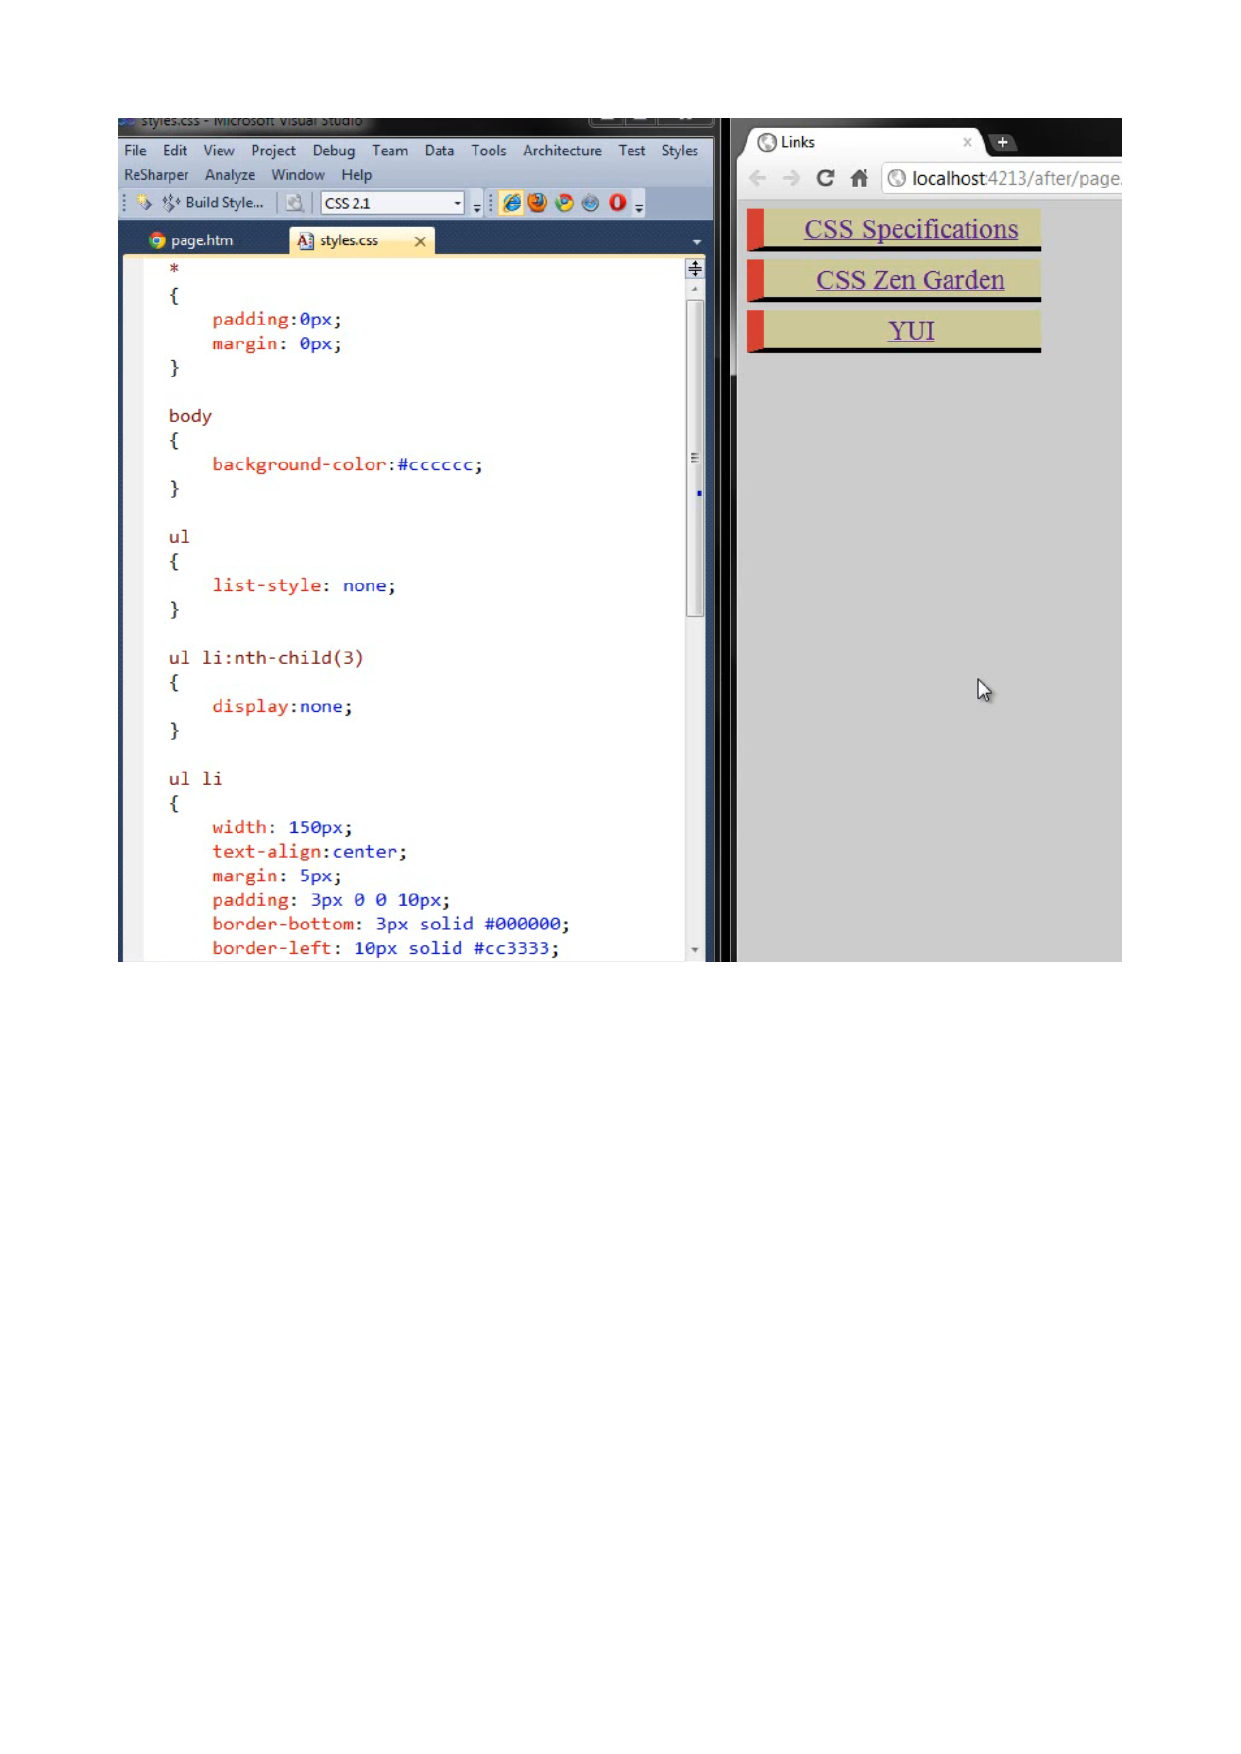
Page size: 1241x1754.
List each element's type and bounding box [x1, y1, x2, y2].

picture [118, 118, 1122, 962]
